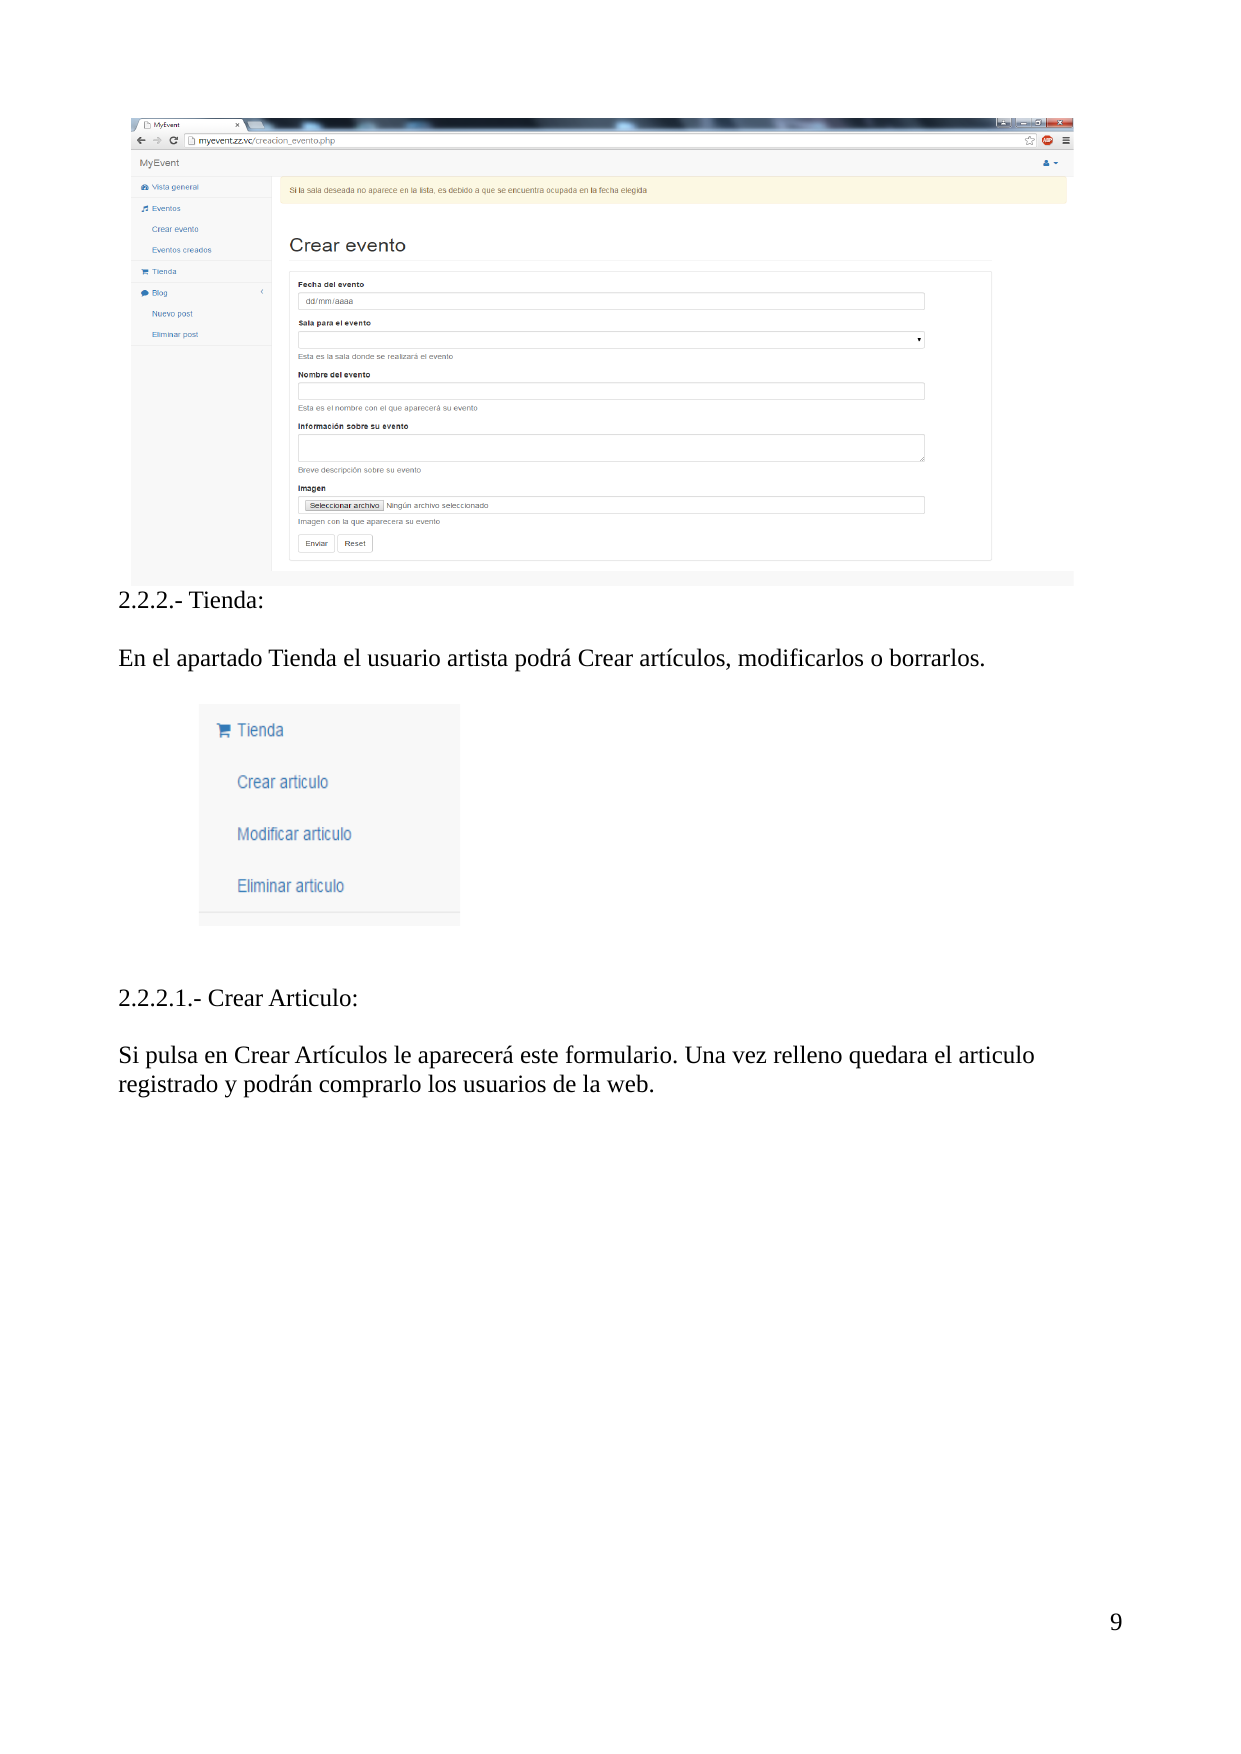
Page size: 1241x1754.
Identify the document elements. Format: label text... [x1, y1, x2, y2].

text En el apartado Tienda el usuario artista podrá Crear artículos, modificarlos o borrarlos. [118, 643, 1122, 672]
picture [198, 704, 461, 926]
text 2.2.2.- Tienda: [118, 118, 1122, 614]
text 2.2.2.1.- Crear Articulo: [118, 983, 1122, 1012]
picture [131, 118, 1074, 586]
text Si pulsa en Crear Artículos le aparecerá este formulario. Una vez relleno quedara el articulo registrado y podrán comprarlo los usuarios de la web. [118, 1041, 1122, 1098]
